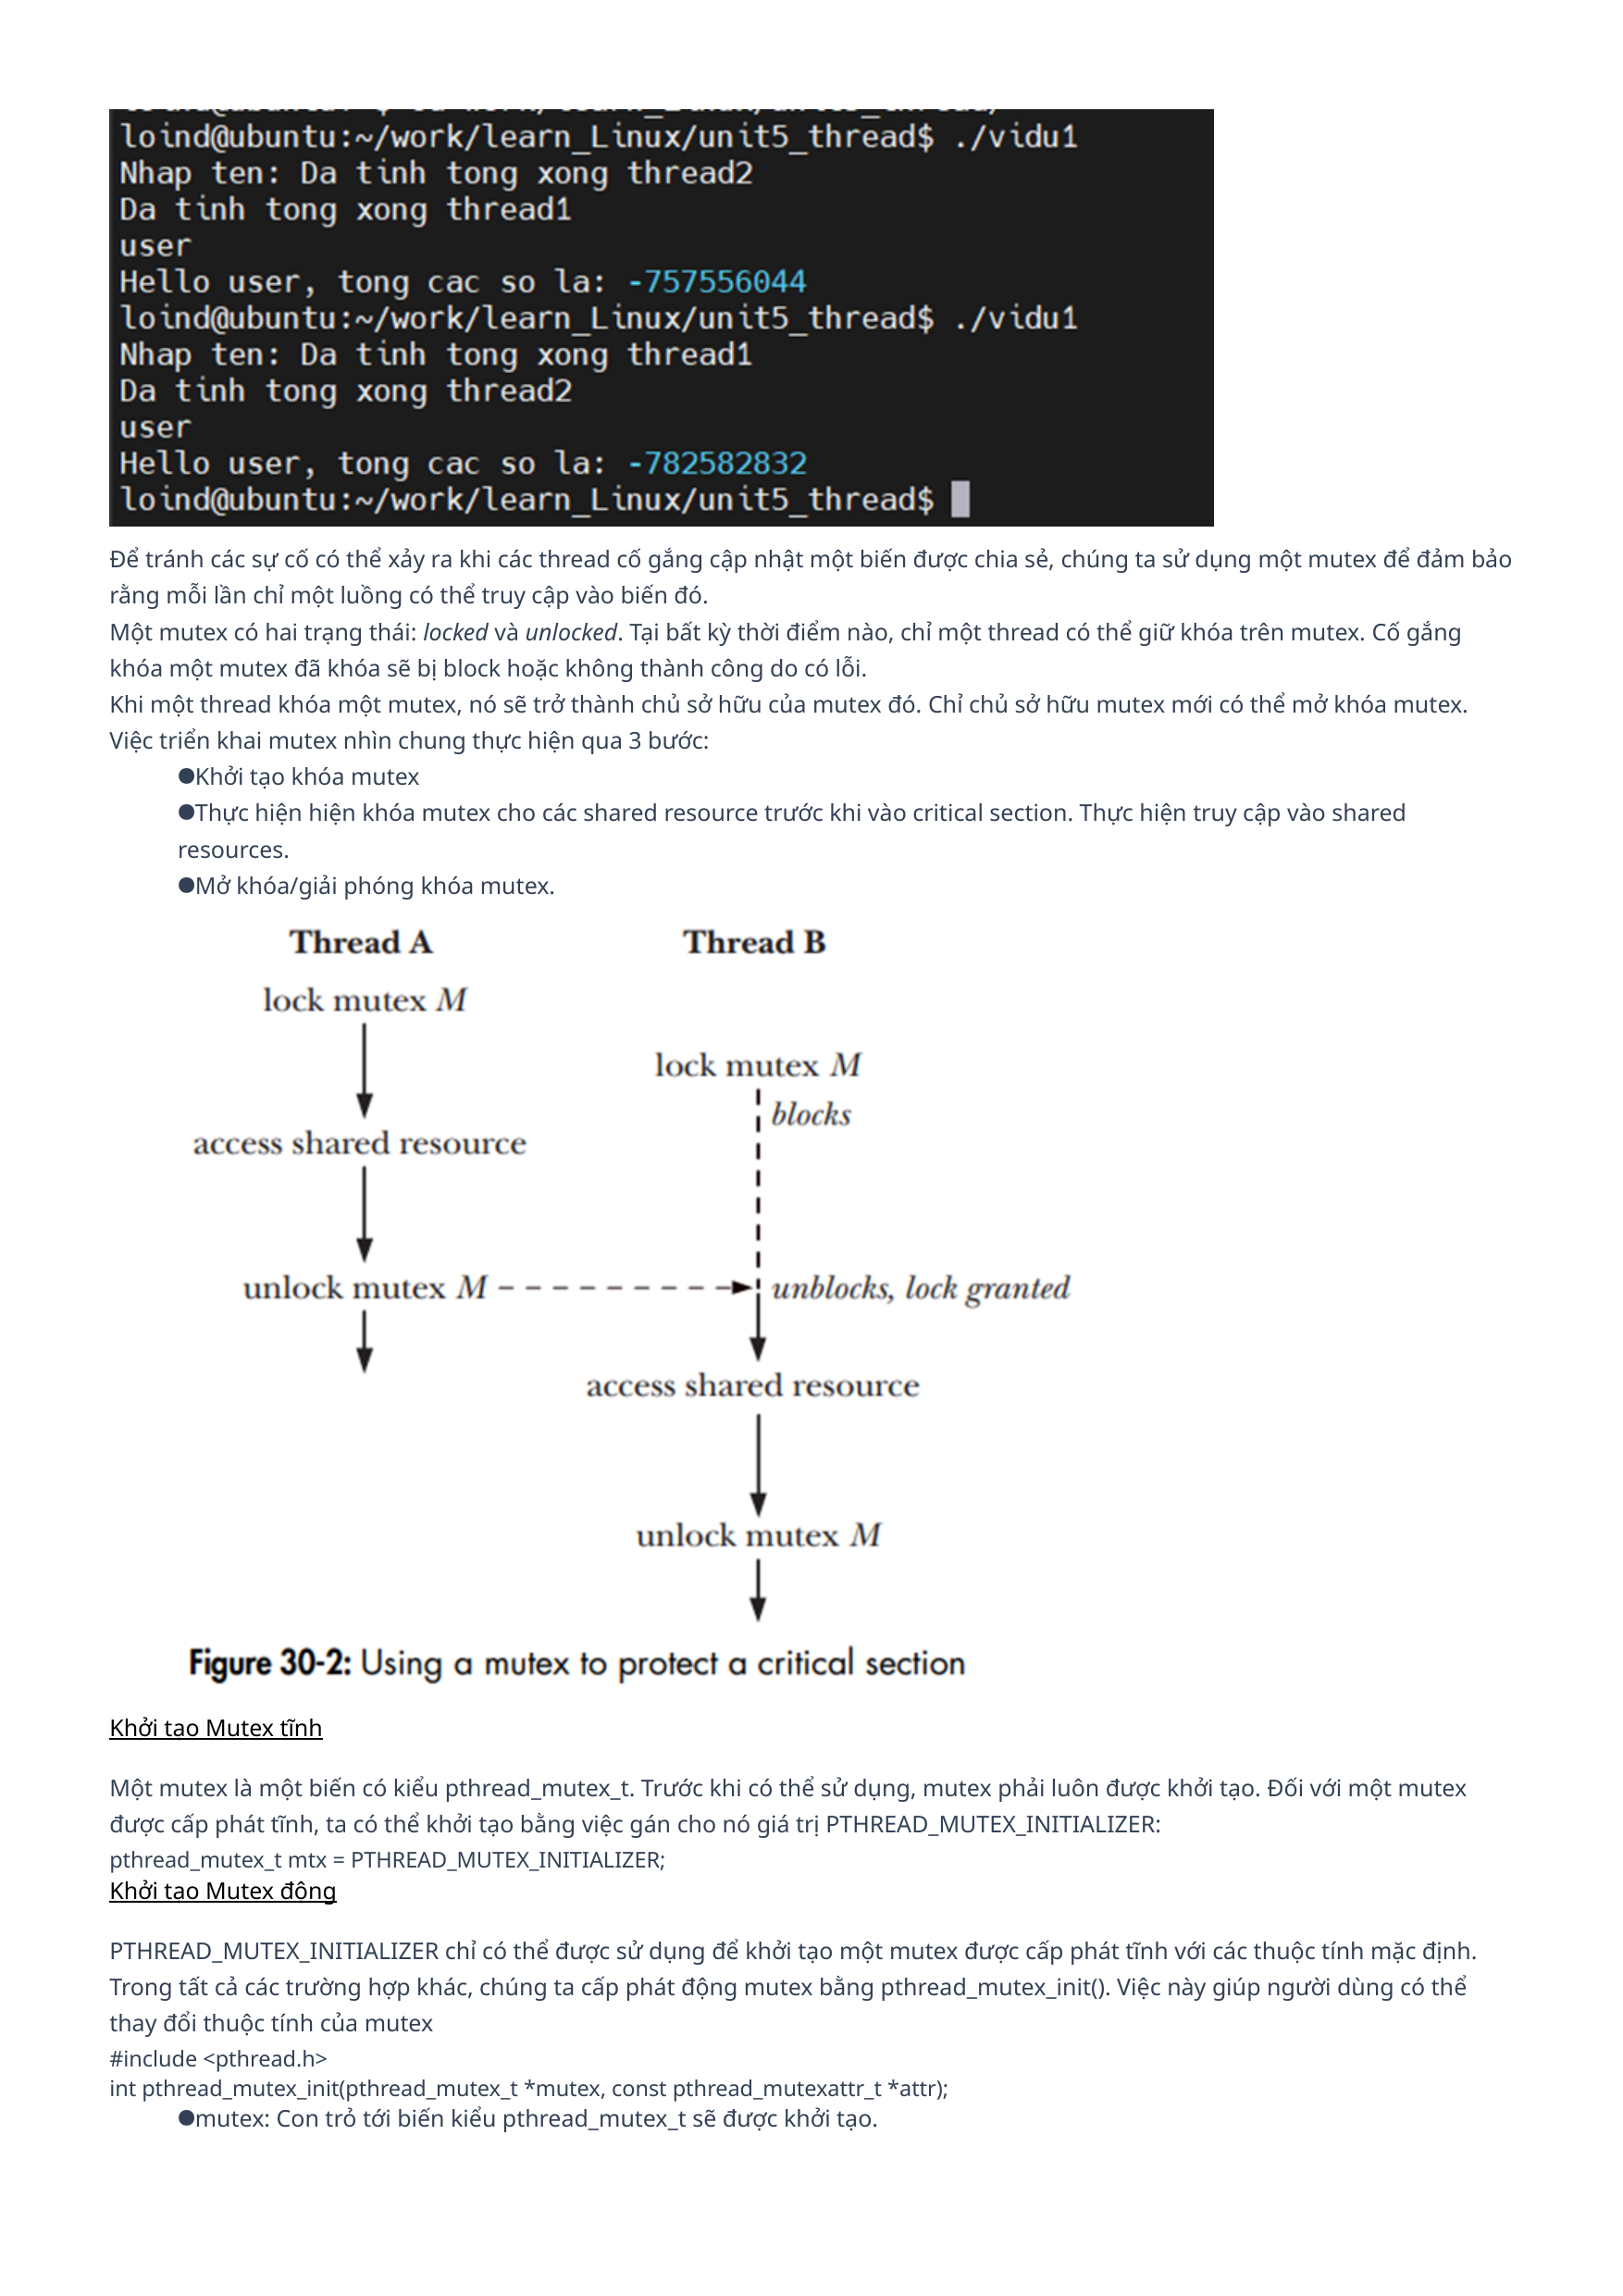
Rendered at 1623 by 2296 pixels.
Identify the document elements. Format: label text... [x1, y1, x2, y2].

picture [109, 109, 1214, 527]
text Để tránh các sự cố có thể xảy ra khi các thread cố gắng cập nhật một biến được chia sẻ, chúng ta sử dụng một mutex để đảm bảo rằng mỗi lần chỉ một luồng có thể truy cập vào biến đó. [109, 543, 1514, 611]
subtitle Khởi tạo Mutex động [109, 1874, 1514, 1905]
text int pthread_mutex_init(pthread_mutex_t *mutex, const pthread_mutexattr_t *attr); [109, 2073, 1514, 2103]
text #include <pthread.h> [109, 2043, 1514, 2073]
text Việc triển khai mutex nhìn chung thực hiện qua 3 bước: [109, 725, 1514, 756]
list Thực hiện hiện khóa mutex cho các shared resource trước khi vào critical section. Thực hiện truy cập vào shared resources. [109, 797, 1514, 864]
text pthread_mutex_t mtx = PTHREAD_MUTEX_INITIALIZER; [109, 1844, 1514, 1874]
text Một mutex là một biến có kiểu pthread_mutex_t. Trước khi có thể sử dụng, mutex phải luôn được khởi tạo. Đối với một mutex được cấp phát tĩnh, ta có thể khởi tạo bằng việc gán cho nó giá trị PTHREAD_MUTEX_INITIALIZER: [109, 1772, 1514, 1840]
list Mở khóa/giải phóng khóa mutex. [109, 869, 1514, 900]
list mutex: Con trỏ tới biến kiểu pthread_mutex_t sẽ được khởi tạo. [109, 2103, 1514, 2134]
subtitle Khởi tạo Mutex tĩnh [109, 1711, 1514, 1744]
text Khi một thread khóa một mutex, nó sẽ trở thành chủ sở hữu của mutex đó. Chỉ chủ sở hữu mutex mới có thể mở khóa mutex. [109, 689, 1514, 720]
text Một mutex có hai trạng thái: locked và unlocked. Tại bất kỳ thời điểm nào, chỉ một thread có thể giữ khóa trên mutex. Cố gắng khóa một mutex đã khóa sẽ bị block hoặc không thành công do có lỗi. [109, 615, 1514, 683]
text PTHREAD_MUTEX_INITIALIZER chỉ có thể được sử dụng để khởi tạo một mutex được cấp phát tĩnh với các thuộc tính mặc định. Trong tất cả các trường hợp khác, chúng ta cấp phát động mutex bằng pthread_mutex_init(). Việc này giúp người dùng có thể thay đổi thuộc tính của mutex [109, 1935, 1514, 2039]
list Khởi tạo khóa mutex [109, 761, 1514, 792]
picture [109, 919, 1230, 1694]
